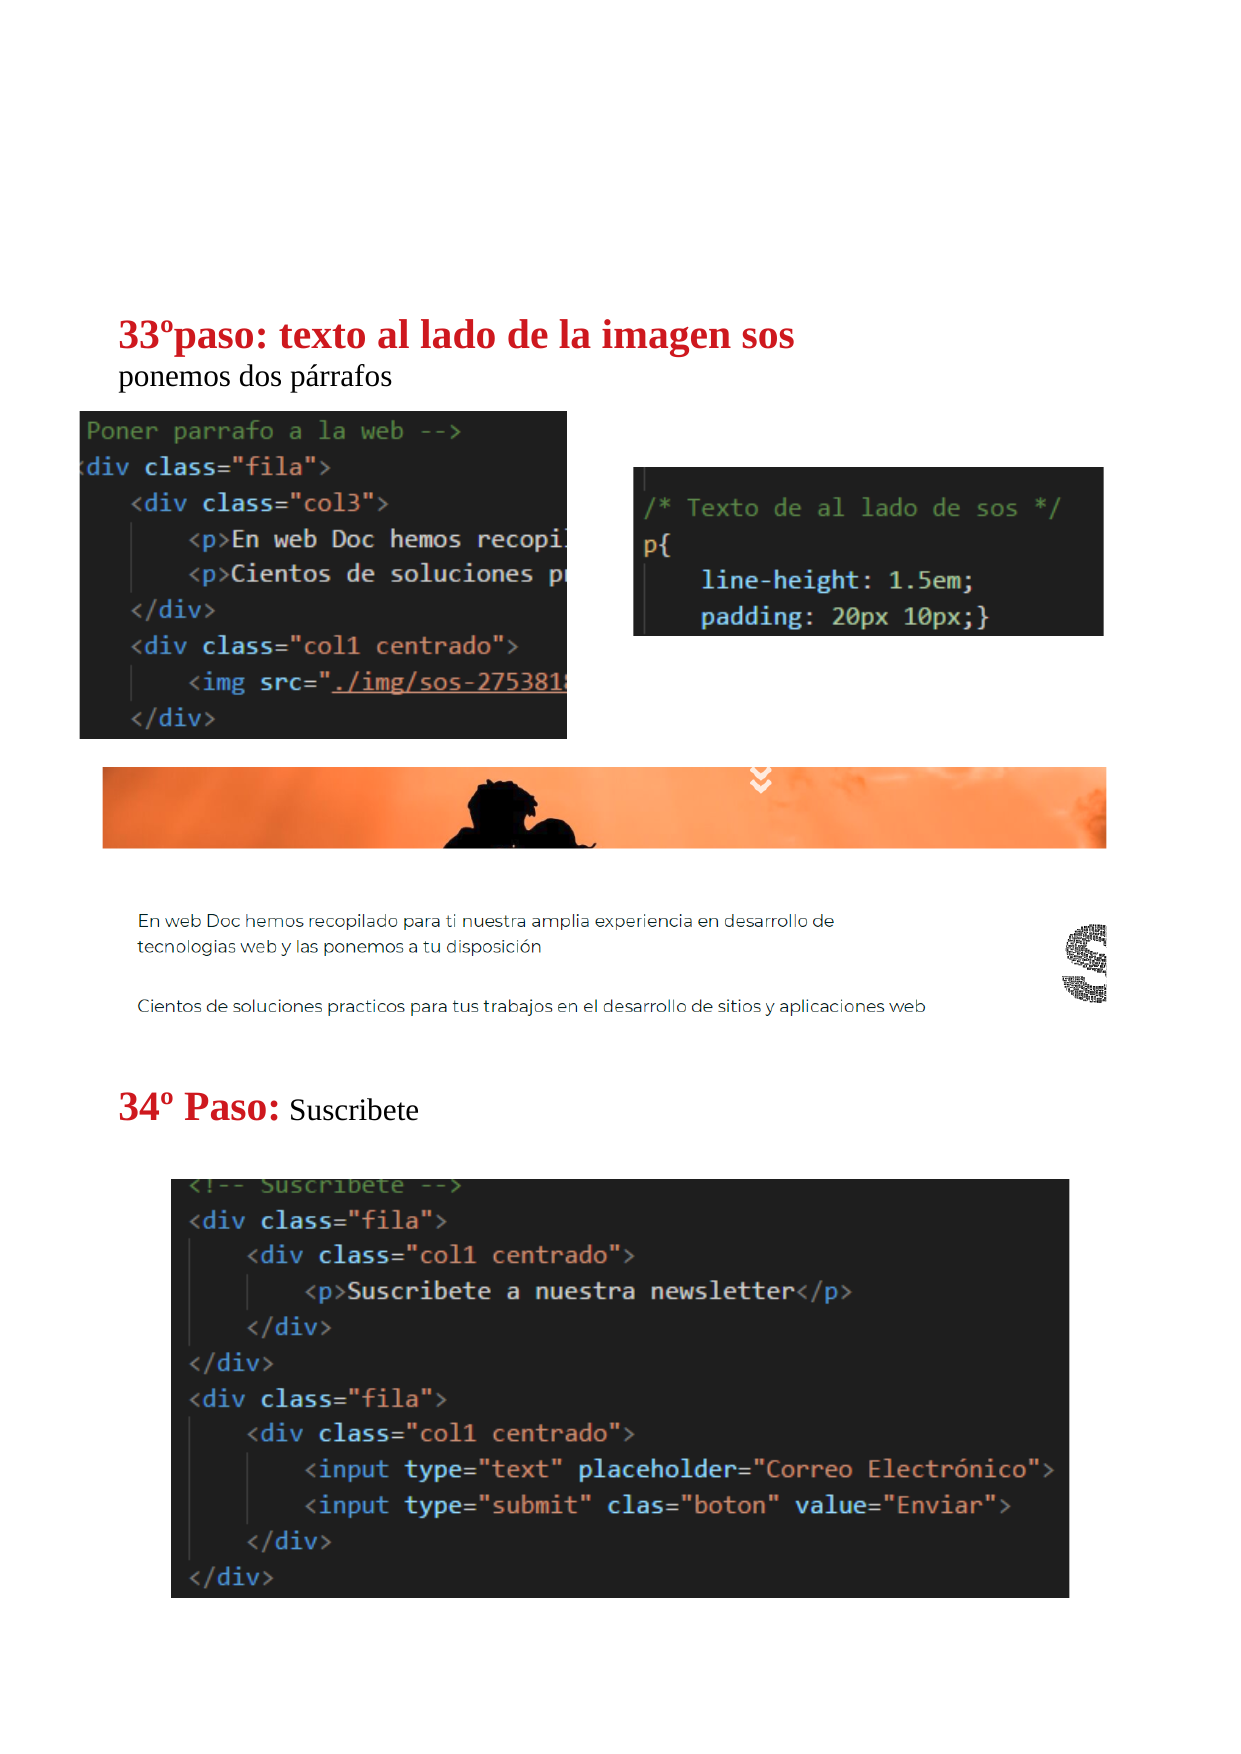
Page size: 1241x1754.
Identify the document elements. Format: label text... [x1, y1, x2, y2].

picture [102, 767, 1107, 1046]
text ponemos dos párrafos [118, 358, 1122, 394]
picture [633, 467, 1104, 636]
picture [171, 1179, 1070, 1598]
picture [79, 411, 567, 739]
text 33ºpaso: texto al lado de la imagen sos [118, 310, 1122, 358]
text 34º Paso: Suscribete [118, 1082, 1122, 1130]
